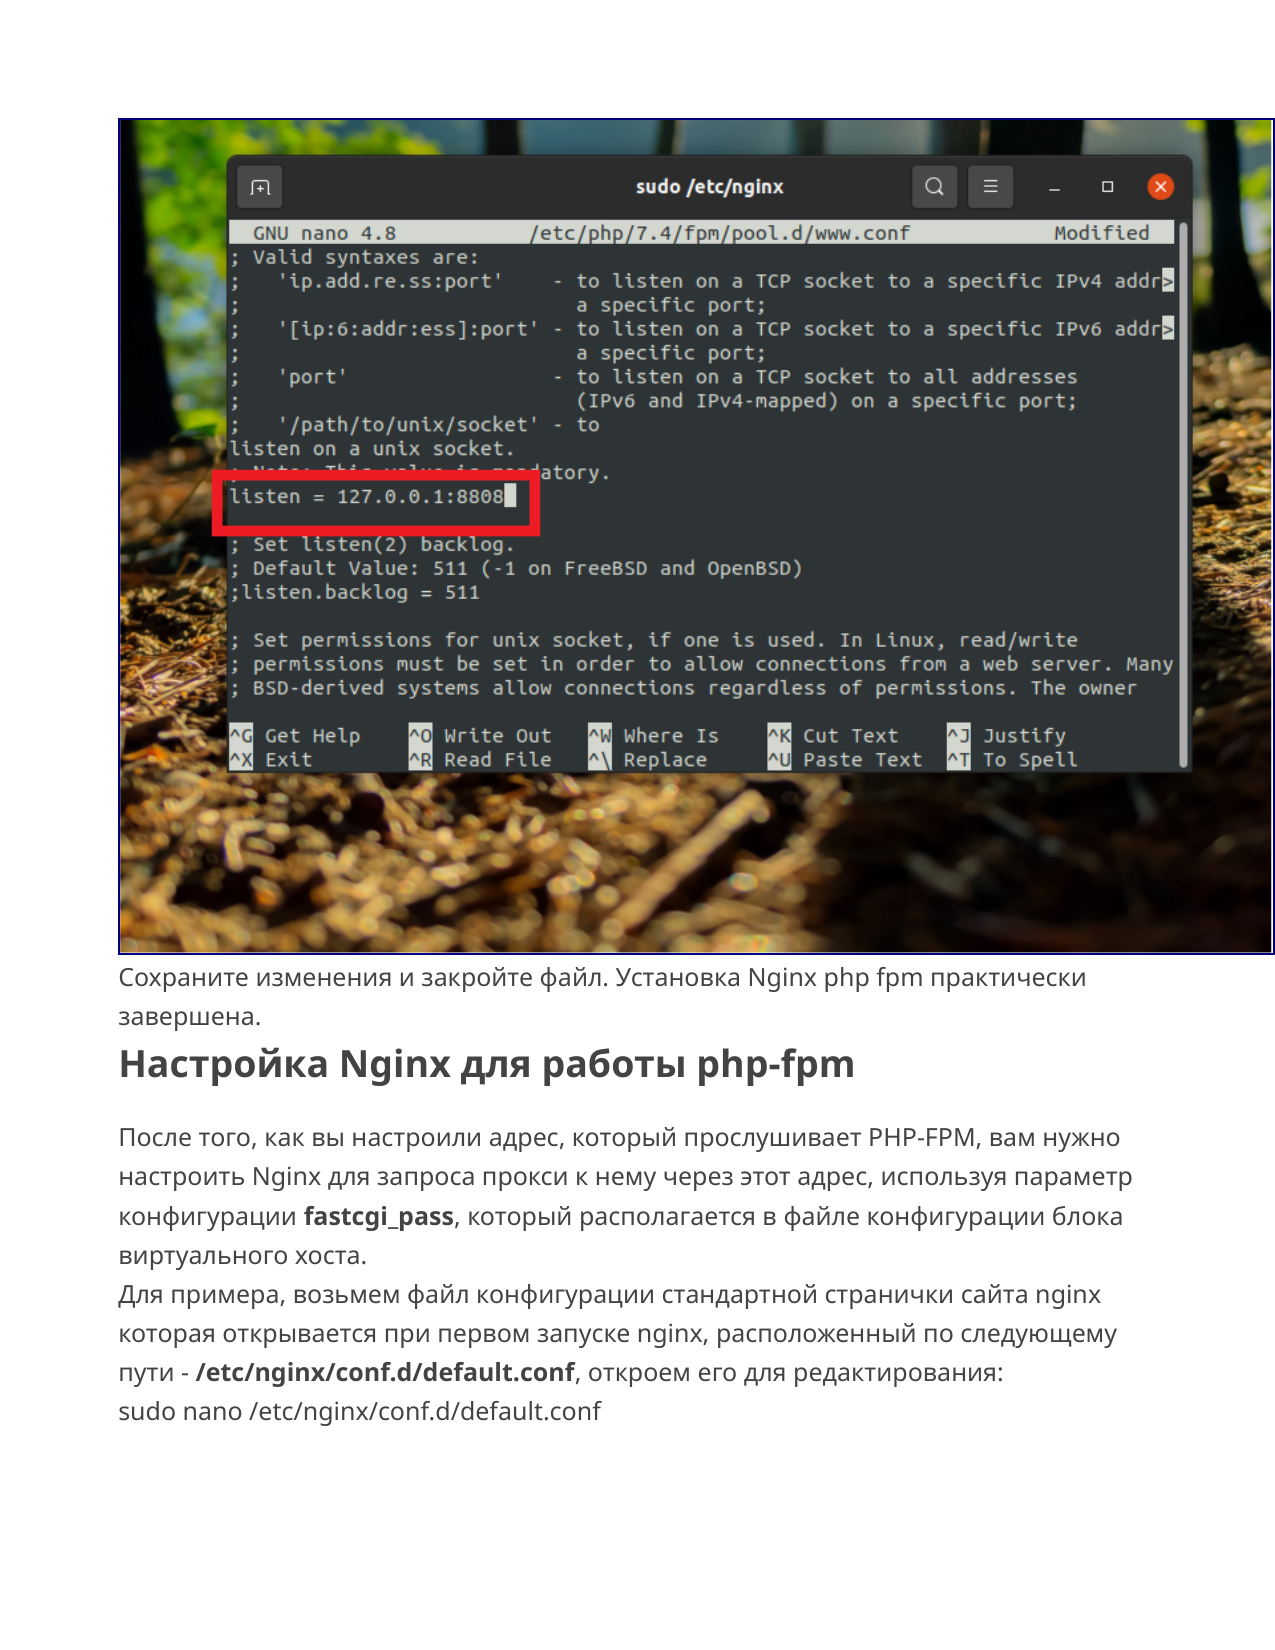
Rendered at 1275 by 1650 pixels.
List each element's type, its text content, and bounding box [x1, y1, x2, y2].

text Для примера, возьмем файл конфигурации стандартной странички сайта nginx которая открывается при первом запуске nginx, расположенный по следующему пути - /etc/nginx/conf.d/default.conf, откроем его для редактирования: [118, 1276, 1157, 1389]
text Сохраните изменения и закройте файл. Установка Nginx php fpm практически завершена. [118, 959, 1157, 1032]
text sudo nano /etc/nginx/conf.d/default.conf [118, 1394, 1157, 1428]
text После того, как вы настроили адрес, который прослушивает PHP-FPM, вам нужно настроить Nginx для запроса прокси к нему через этот адрес, используя параметр конфигурации fastcgi_pass, который располагается в файле конфигурации блока виртуального хоста. [118, 1120, 1157, 1271]
subtitle Настройка Nginx для работы php-fpm [118, 1037, 1157, 1088]
picture [120, 120, 1273, 953]
